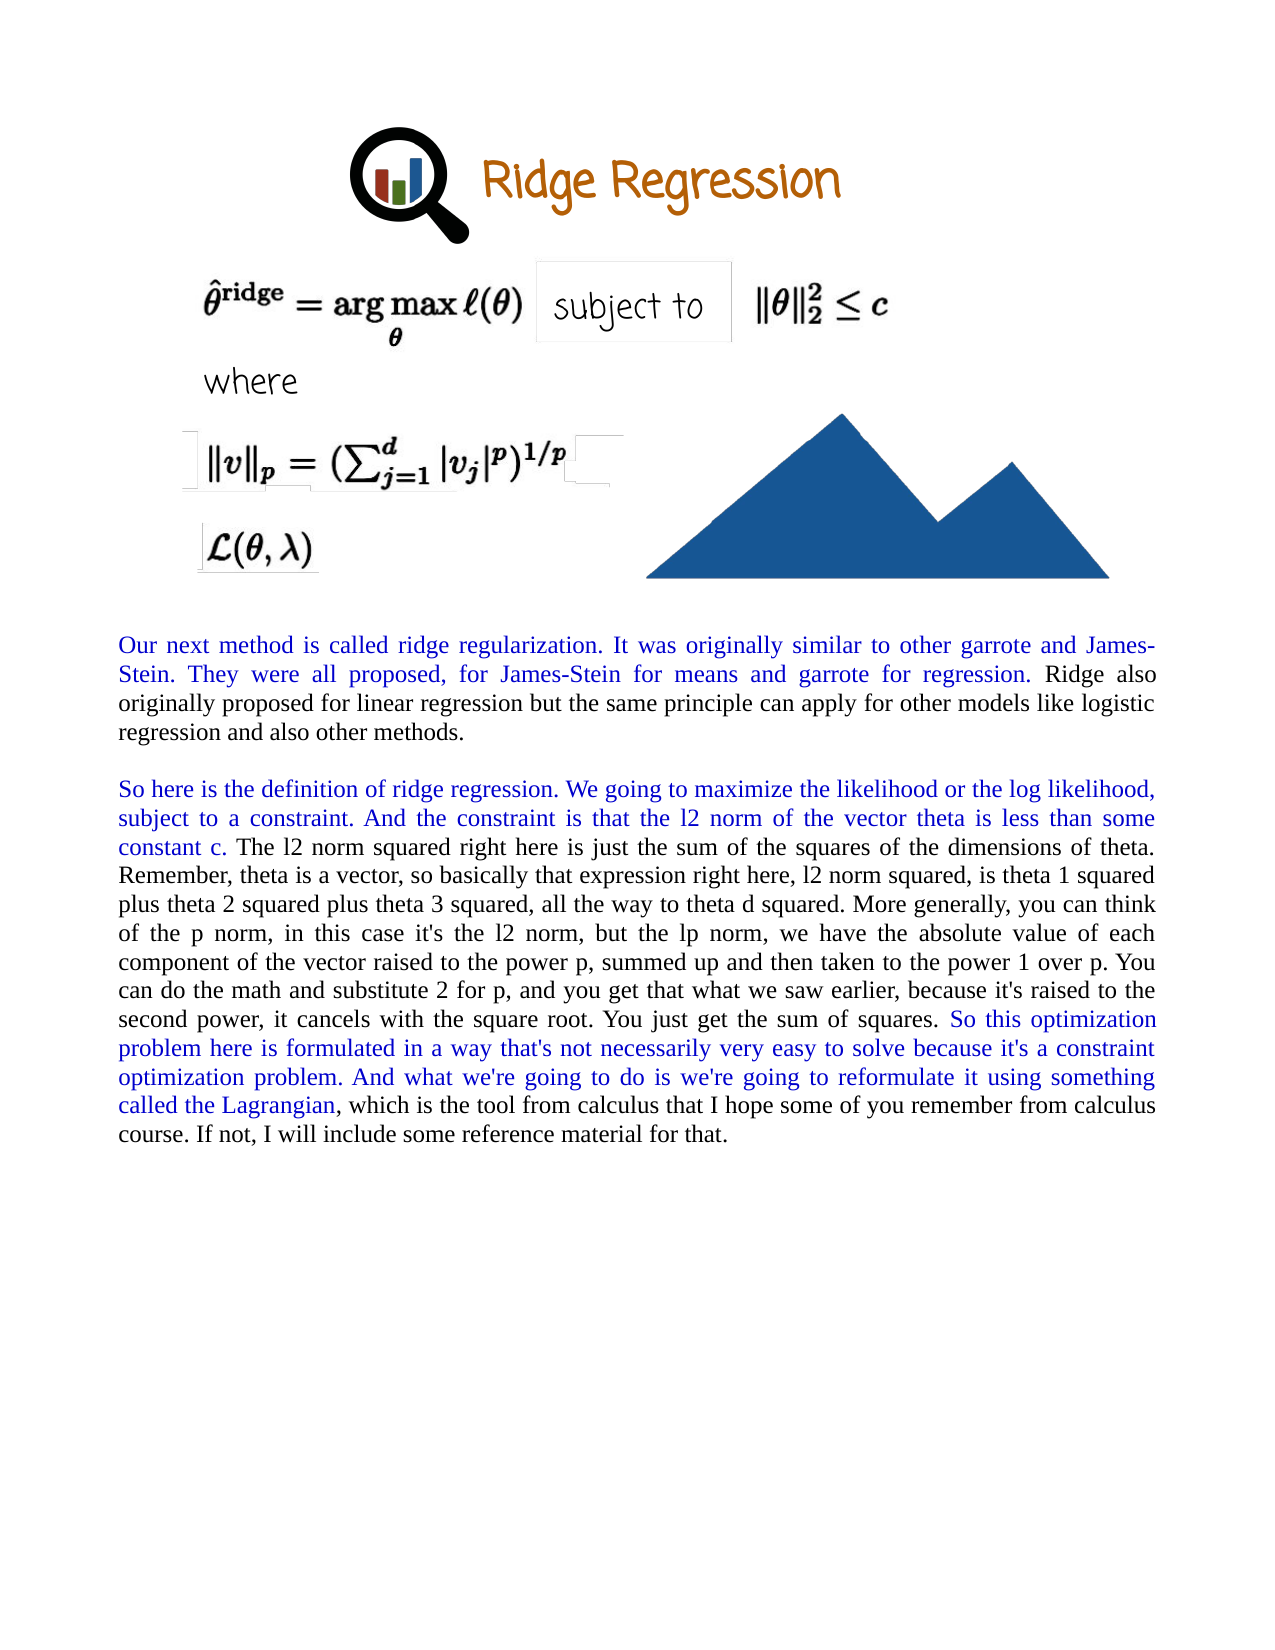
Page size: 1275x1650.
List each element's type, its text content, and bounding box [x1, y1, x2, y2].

text So here is the definition of ridge regression. We going to maximize the likelihood or the log likelihood, subject to a constraint. And the constraint is that the l2 norm of the vector theta is less than some constant c. The l2 norm squared right here is just the sum of the squares of the dimensions of theta. Remember, theta is a vector, so basically that expression right here, l2 norm squared, is theta 1 squared plus theta 2 squared plus theta 3 squared, all the way to theta d squared. More generally, you can think of the p norm, in this case it's the l2 norm, but the lp norm, we have the absolute value of each component of the vector raised to the power p, summed up and then taken to the power 1 over p. You can do the math and substitute 2 for p, and you get that what we saw earlier, because it's raised to the second power, it cancels with the square root. You just get the sum of squares. So this optimization problem here is formulated in a way that's not necessarily very easy to solve because it's a constraint optimization problem. And what we're going to do is we're going to reformulate it using something called the Lagrangian, which is the tool from calculus that I hope some of you remember from calculus course. If not, I will include some reference material for that. [118, 774, 1157, 1148]
text Our next method is called ridge regularization. It was originally similar to other garrote and James-Stein. They were all proposed, for James-Stein for means and garrote for regression. Ridge also originally proposed for linear regression but the same principle can apply for other models like logistic regression and also other methods. [118, 630, 1157, 745]
picture [118, 118, 1157, 602]
